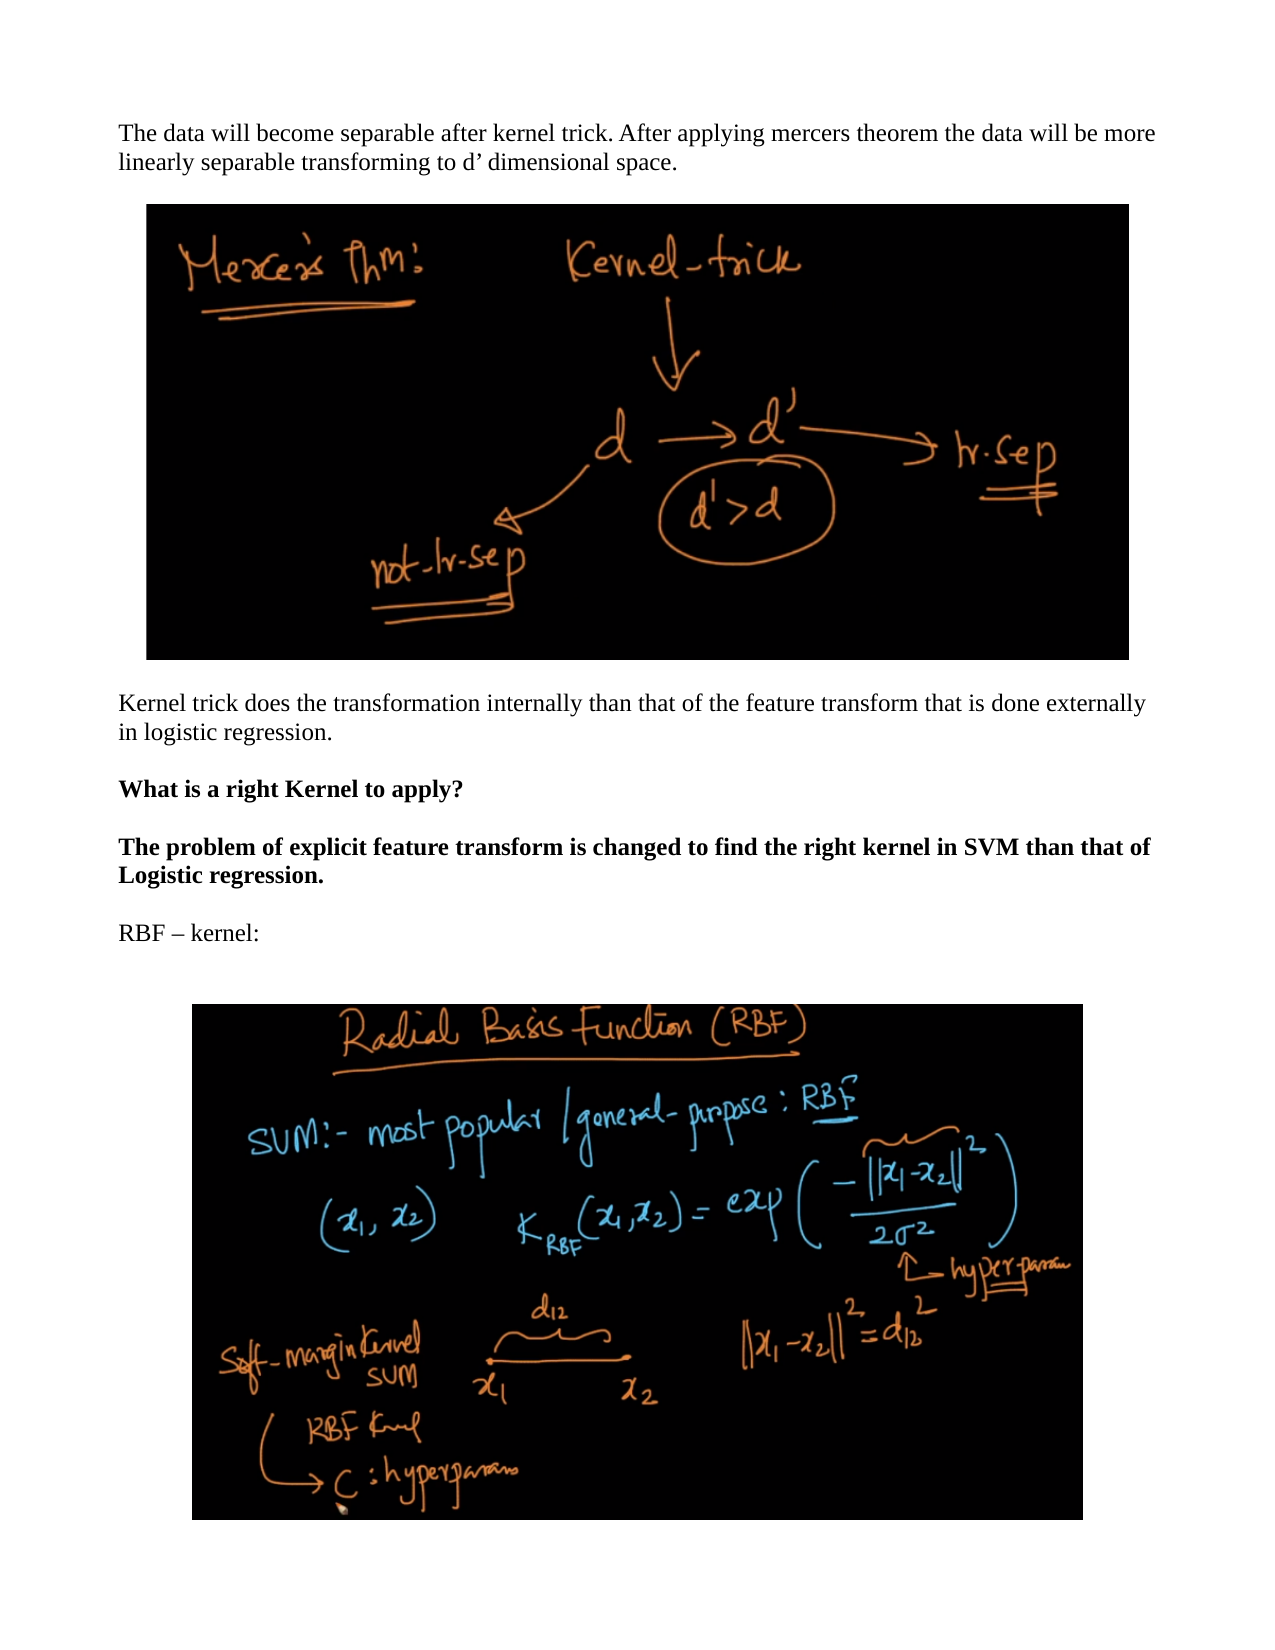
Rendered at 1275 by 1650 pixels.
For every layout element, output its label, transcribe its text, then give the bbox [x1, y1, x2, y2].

text The data will become separable after kernel trick. After applying mercers theorem the data will be more linearly separable transforming to d’ dimensional space. [118, 118, 1157, 176]
picture [192, 1004, 1083, 1520]
picture [146, 204, 1129, 660]
text Kernel trick does the transformation internally than that of the feature transform that is done externally in logistic regression. [118, 688, 1157, 746]
text Logistic regression. [118, 861, 1157, 889]
text The problem of explicit feature transform is changed to find the right kernel in SVM than that of [118, 832, 1157, 861]
text RBF – kernel: [118, 918, 1157, 947]
text What is a right Kernel to apply? [118, 774, 1157, 803]
